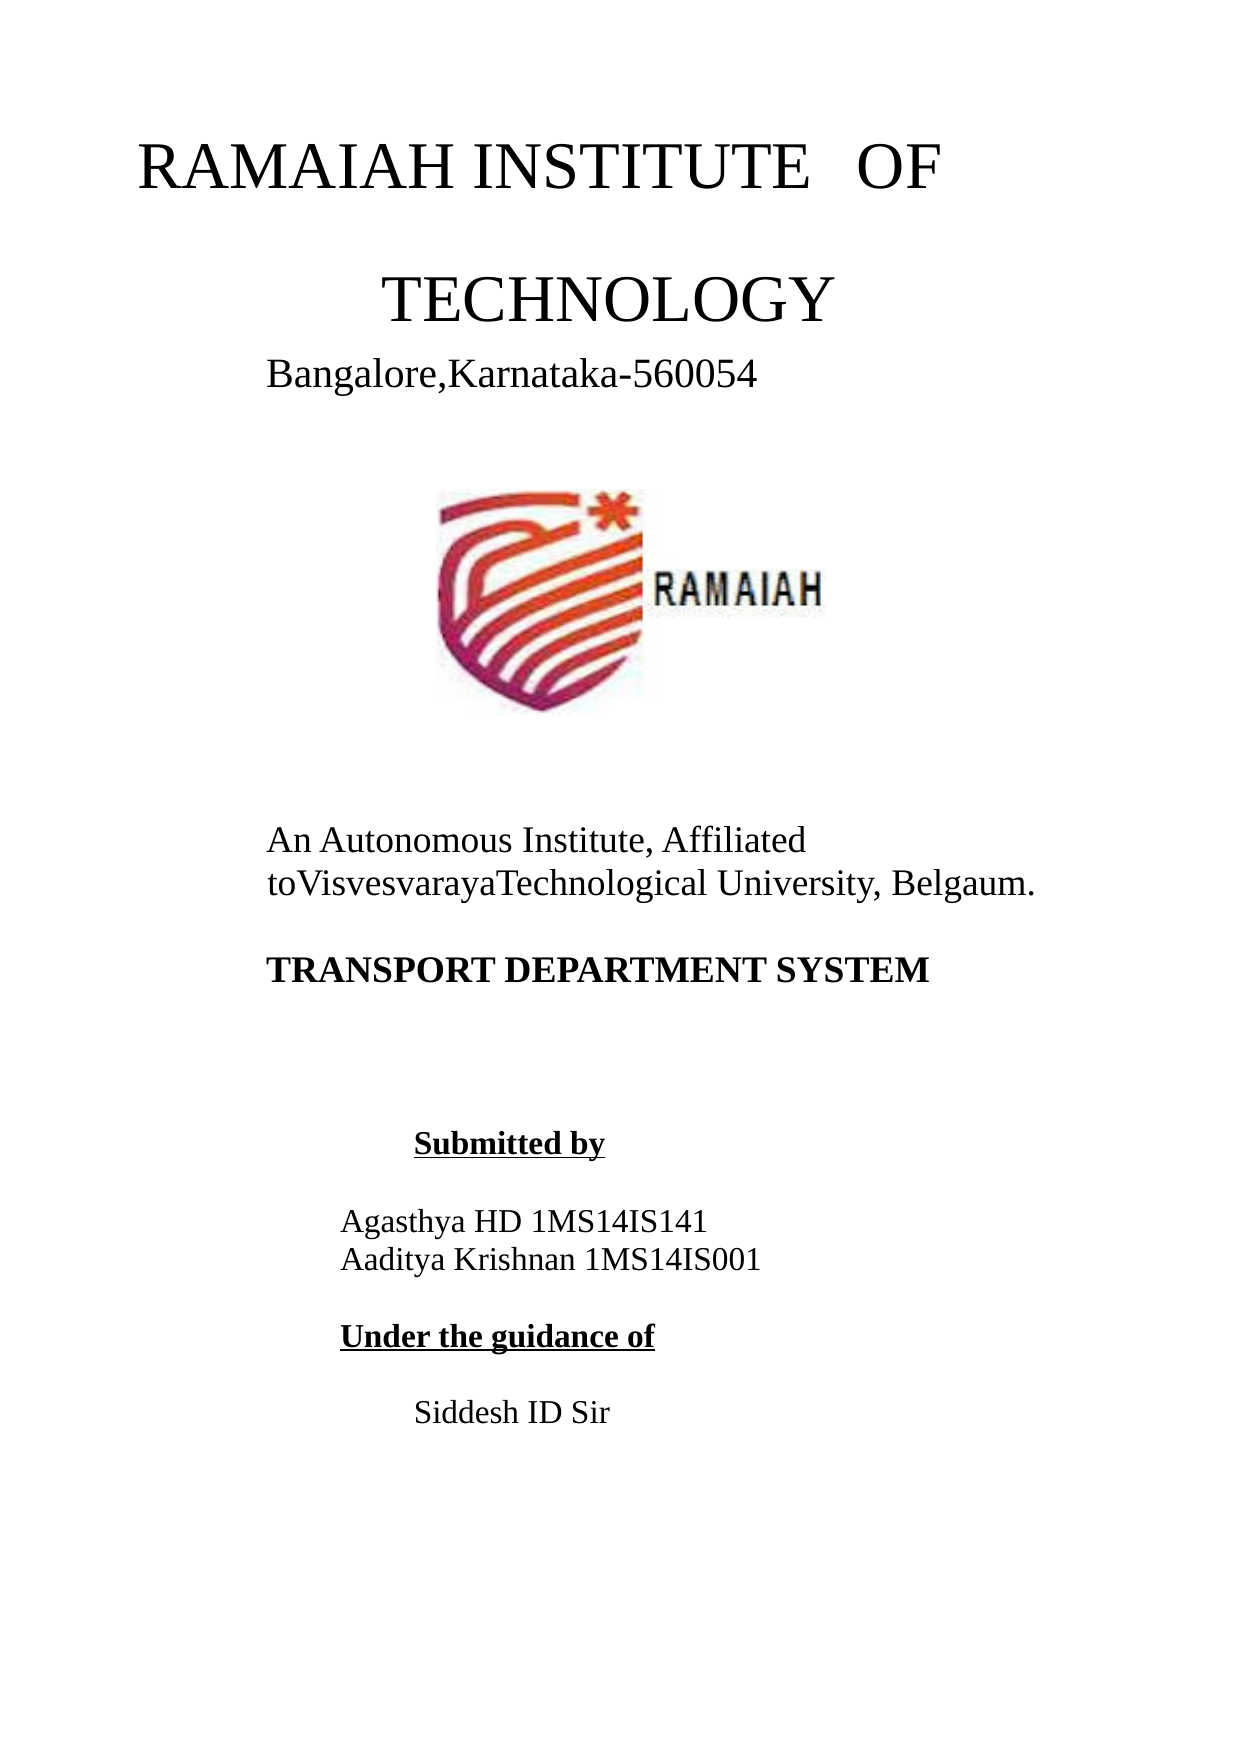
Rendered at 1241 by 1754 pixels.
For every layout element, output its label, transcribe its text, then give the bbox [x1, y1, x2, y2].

text An Autonomous Institute, Affiliated toVisvesvarayaTechnological University, Belgaum. [118, 818, 1122, 904]
text Bangalore,Karnataka-560054 [118, 348, 1122, 396]
text Under the guidance of [118, 1316, 1122, 1354]
picture [435, 489, 827, 715]
text Siddesh ID Sir [118, 1393, 1122, 1431]
text Aaditya Krishnan 1MS14IS001 [118, 1239, 1122, 1278]
text Agasthya HD 1MS14IS141 [118, 1201, 1122, 1239]
text Submitted by [118, 1119, 1122, 1163]
text RAMAIAH INSTITUTE OF TECHNOLOGY [118, 118, 1122, 348]
text TRANSPORT DEPARTMENT SYSTEM [118, 947, 1122, 990]
